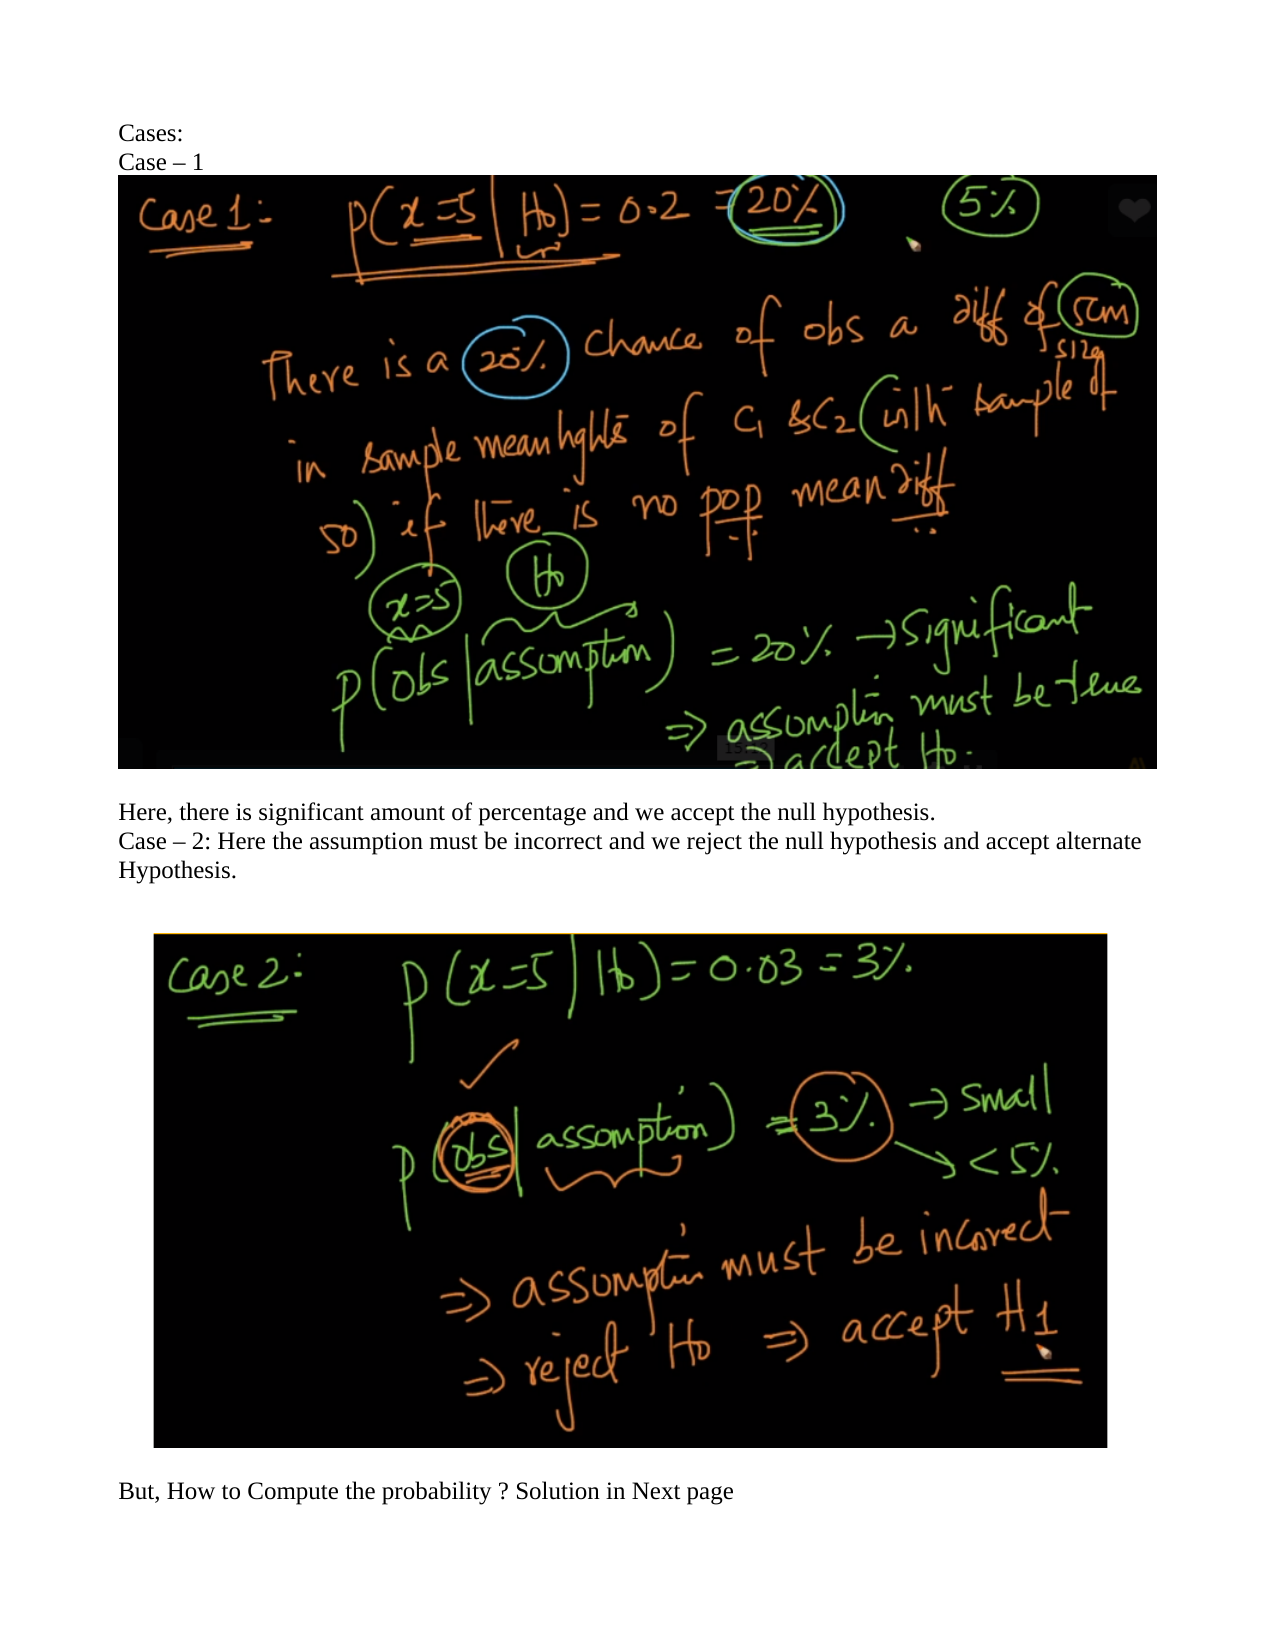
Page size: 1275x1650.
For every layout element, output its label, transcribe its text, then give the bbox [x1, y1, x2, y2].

text But, How to Compute the probability ? Solution in Next page [118, 1476, 1157, 1505]
picture [153, 933, 1108, 1448]
text Case – 1 [118, 147, 1157, 175]
picture [118, 175, 1157, 769]
text Cases: [118, 118, 1157, 147]
text Case – 2: Here the assumption must be incorrect and we reject the null hypothesis and accept alternate Hypothesis. [118, 826, 1157, 884]
text Here, there is significant amount of percentage and we accept the null hypothesis. [118, 797, 1157, 826]
